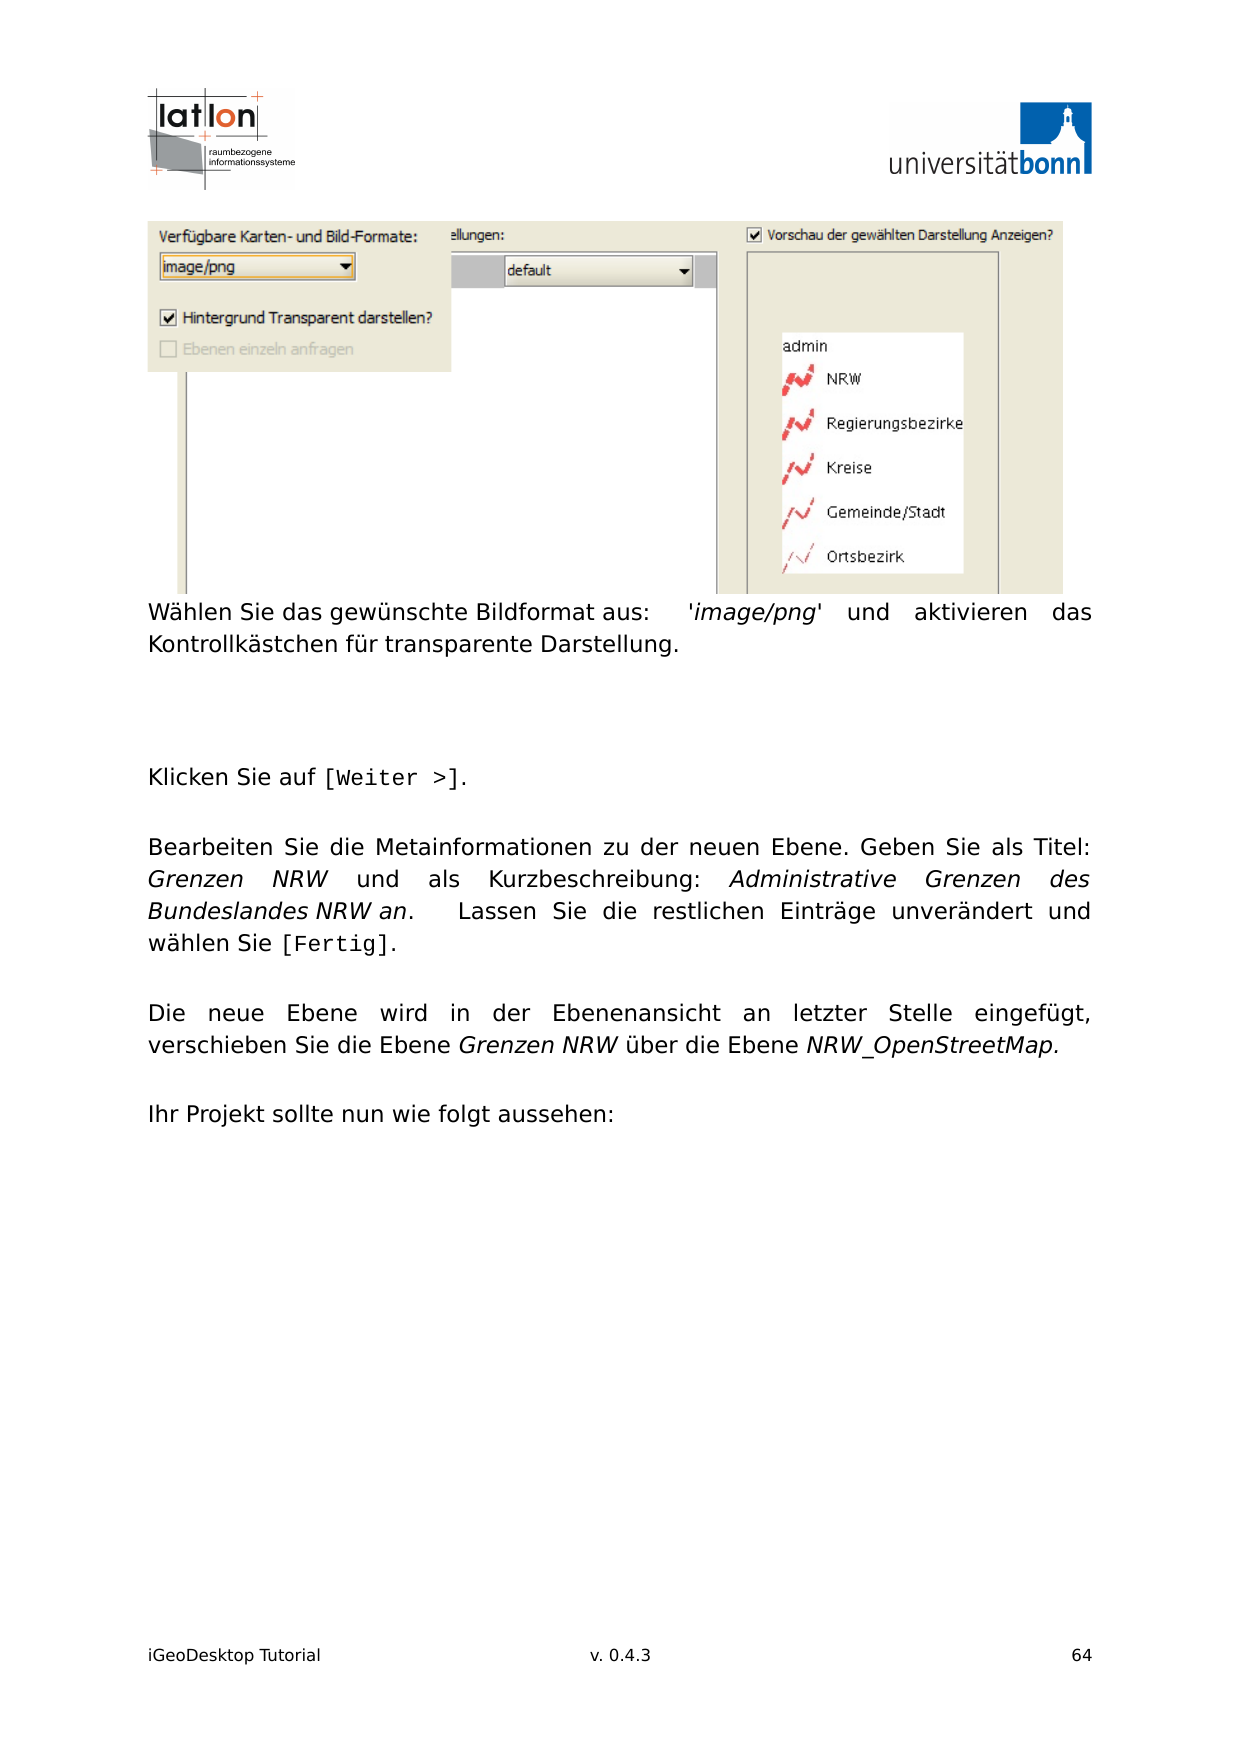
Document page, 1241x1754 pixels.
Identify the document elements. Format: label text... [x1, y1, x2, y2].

picture [147, 88, 295, 190]
picture [889, 102, 1093, 174]
text Wählen Sie das gewünschte Bildformat aus: 'image/png' und aktivieren das Kontrollkästchen für transparente Darstellung. [148, 221, 1092, 690]
picture [147, 221, 1063, 594]
text Die neue Ebene wird in der Ebenenansicht an letzter Stelle eingefügt, verschieben Sie die Ebene Grenzen NRW über die Ebene NRW_OpenStreetMap. [148, 1001, 1092, 1059]
text Bearbeiten Sie die Metainformationen zu der neuen Ebene. Geben Sie als Titel: Grenzen NRW und als Kurzbeschreibung: Administrative Grenzen des Bundeslandes NRW an. Lassen Sie die restlichen Einträge unverändert und wählen Sie [Fertig]. [148, 834, 1092, 958]
text Ihr Projekt sollte nun wie folgt aussehen: [148, 1101, 1092, 1160]
text Klicken Sie auf [Weiter >]. [148, 732, 1092, 792]
